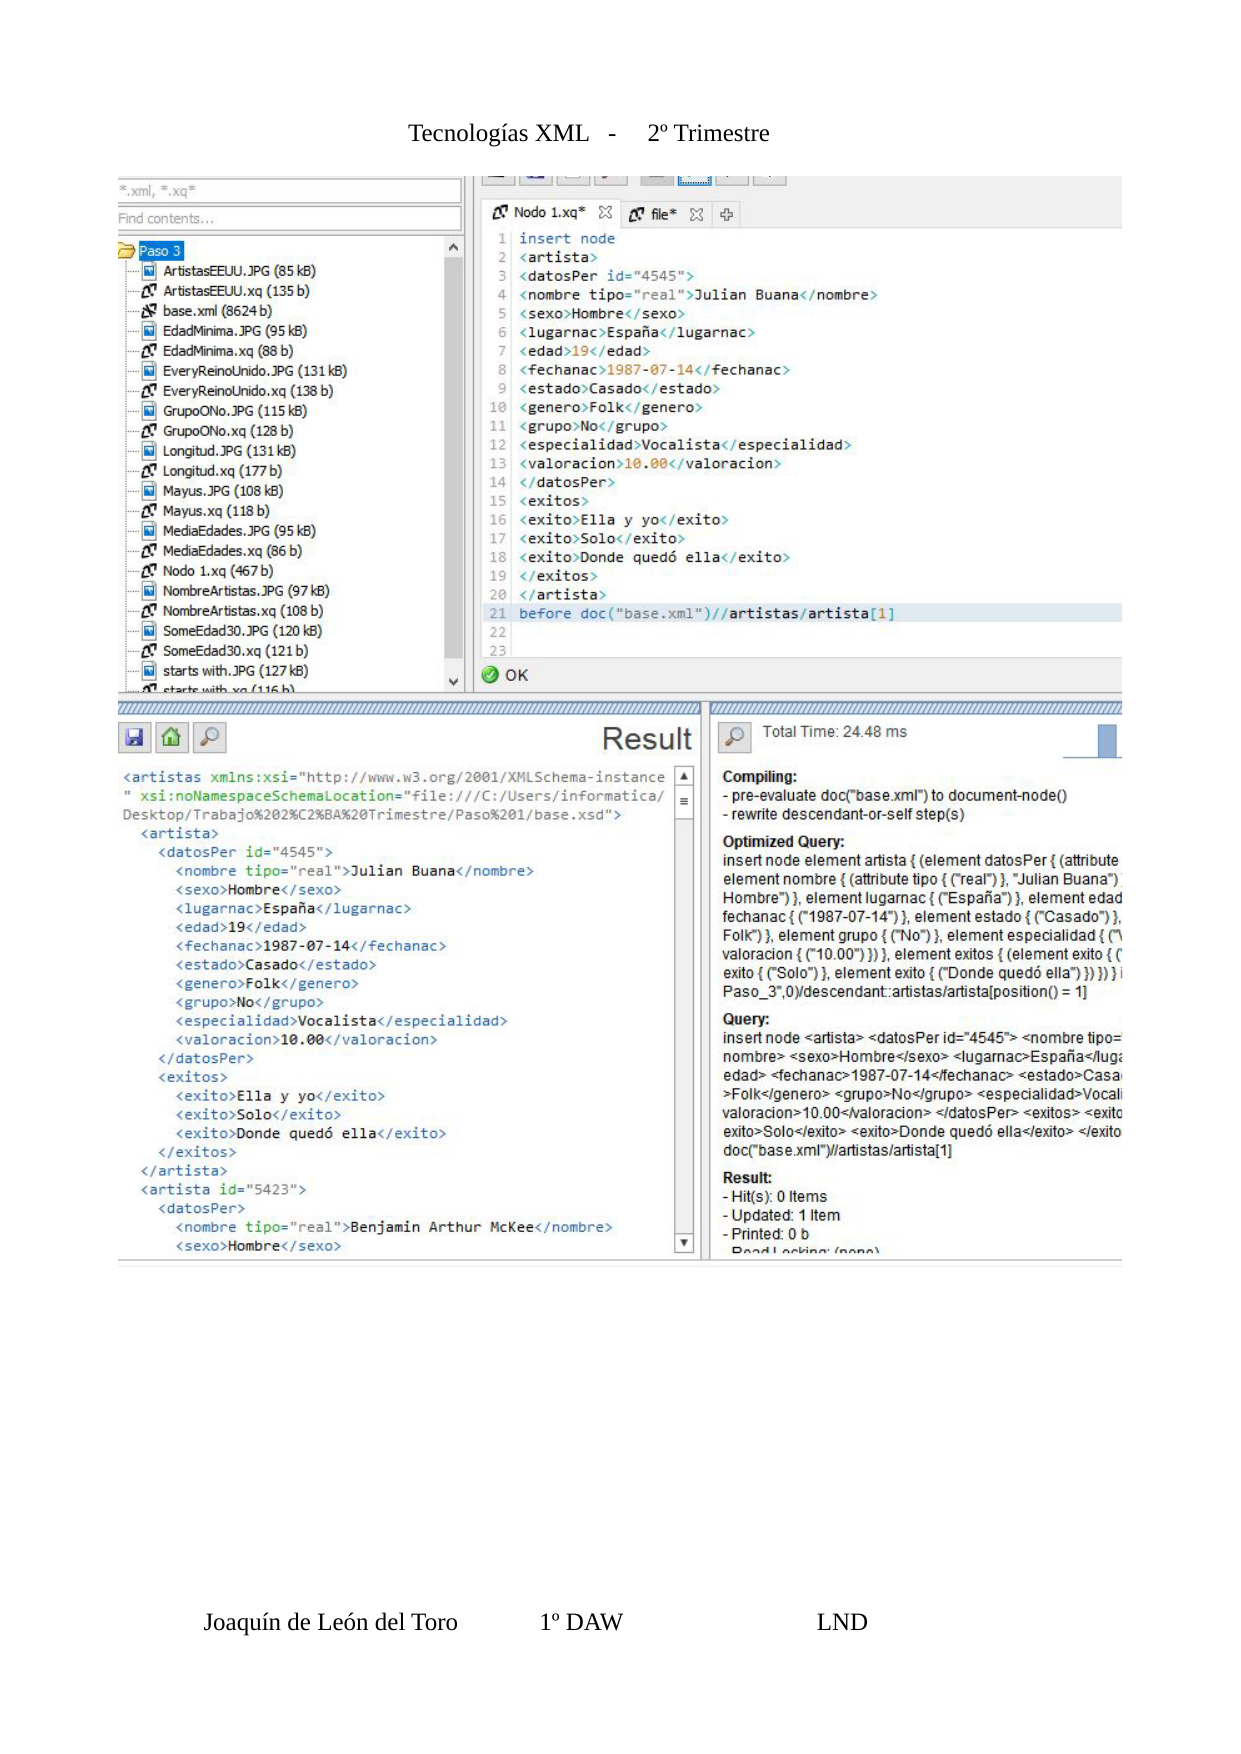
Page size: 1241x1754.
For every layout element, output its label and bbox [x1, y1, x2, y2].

picture [118, 176, 1123, 1267]
